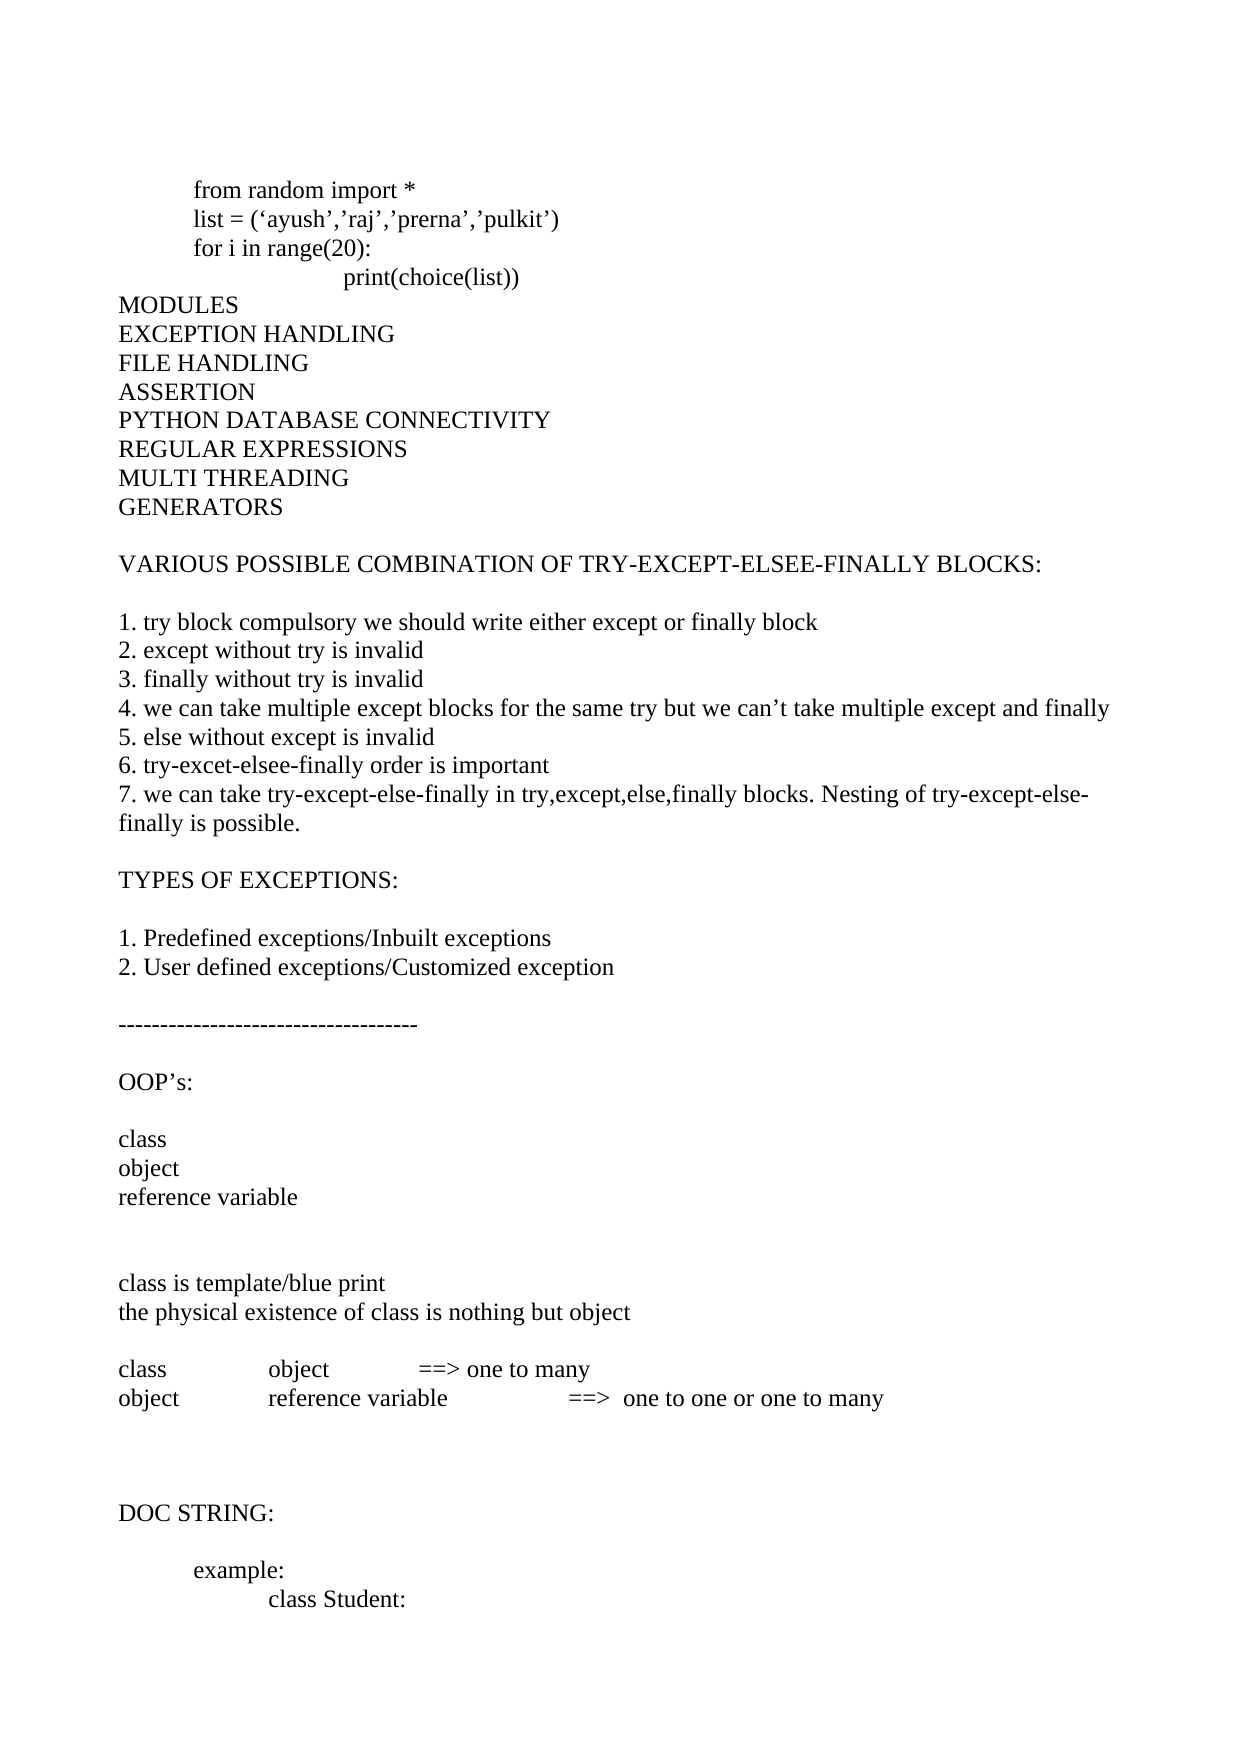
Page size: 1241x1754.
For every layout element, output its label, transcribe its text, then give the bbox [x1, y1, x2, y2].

text 7. we can take try-except-else-finally in try,except,else,finally blocks. Nesting of try-except-else-finally is possible. [118, 779, 1122, 837]
text REGULAR EXPRESSIONS [118, 434, 1122, 463]
text GENERATORS [118, 492, 1122, 521]
text reference variable [118, 1182, 1122, 1211]
text OOP’s: [118, 1067, 1122, 1096]
text 1. Predefined exceptions/Inbuilt exceptions [118, 923, 1122, 952]
text ------------------------------------ [118, 1009, 1122, 1038]
text TYPES OF EXCEPTIONS: [118, 866, 1122, 894]
text MODULES [118, 291, 1122, 319]
text MULTI THREADING [118, 463, 1122, 492]
text 6. try-excet-elsee-finally order is important [118, 751, 1122, 779]
text object [118, 1153, 1122, 1182]
text 3. finally without try is invalid [118, 664, 1122, 693]
text class [118, 1124, 1122, 1153]
text DOC STRING: [118, 1498, 1122, 1527]
text PYTHON DATABASE CONNECTIVITY [118, 406, 1122, 434]
text example: [118, 1556, 1122, 1584]
text 2. User defined exceptions/Customized exception [118, 952, 1122, 981]
text 4. we can take multiple except blocks for the same try but we can’t take multiple except and finally [118, 693, 1122, 722]
text class object ==> one to many [118, 1354, 1122, 1383]
text print(choice(list)) [118, 262, 1122, 291]
text list = (‘ayush’,’raj’,’prerna’,’pulkit’) [118, 204, 1122, 233]
text ASSERTION [118, 377, 1122, 406]
text 5. else without except is invalid [118, 722, 1122, 751]
text VARIOUS POSSIBLE COMBINATION OF TRY-EXCEPT-ELSEE-FINALLY BLOCKS: [118, 549, 1122, 578]
text the physical existence of class is nothing but object [118, 1297, 1122, 1326]
text class is template/blue print [118, 1268, 1122, 1297]
text for i in range(20): [118, 233, 1122, 262]
text from random import * [118, 176, 1122, 204]
text 2. except without try is invalid [118, 636, 1122, 664]
text EXCEPTION HANDLING [118, 319, 1122, 348]
text FILE HANDLING [118, 348, 1122, 377]
text 1. try block compulsory we should write either except or finally block [118, 607, 1122, 636]
text object reference variable ==> one to one or one to many [118, 1383, 1122, 1412]
text class Student: [118, 1584, 1122, 1613]
